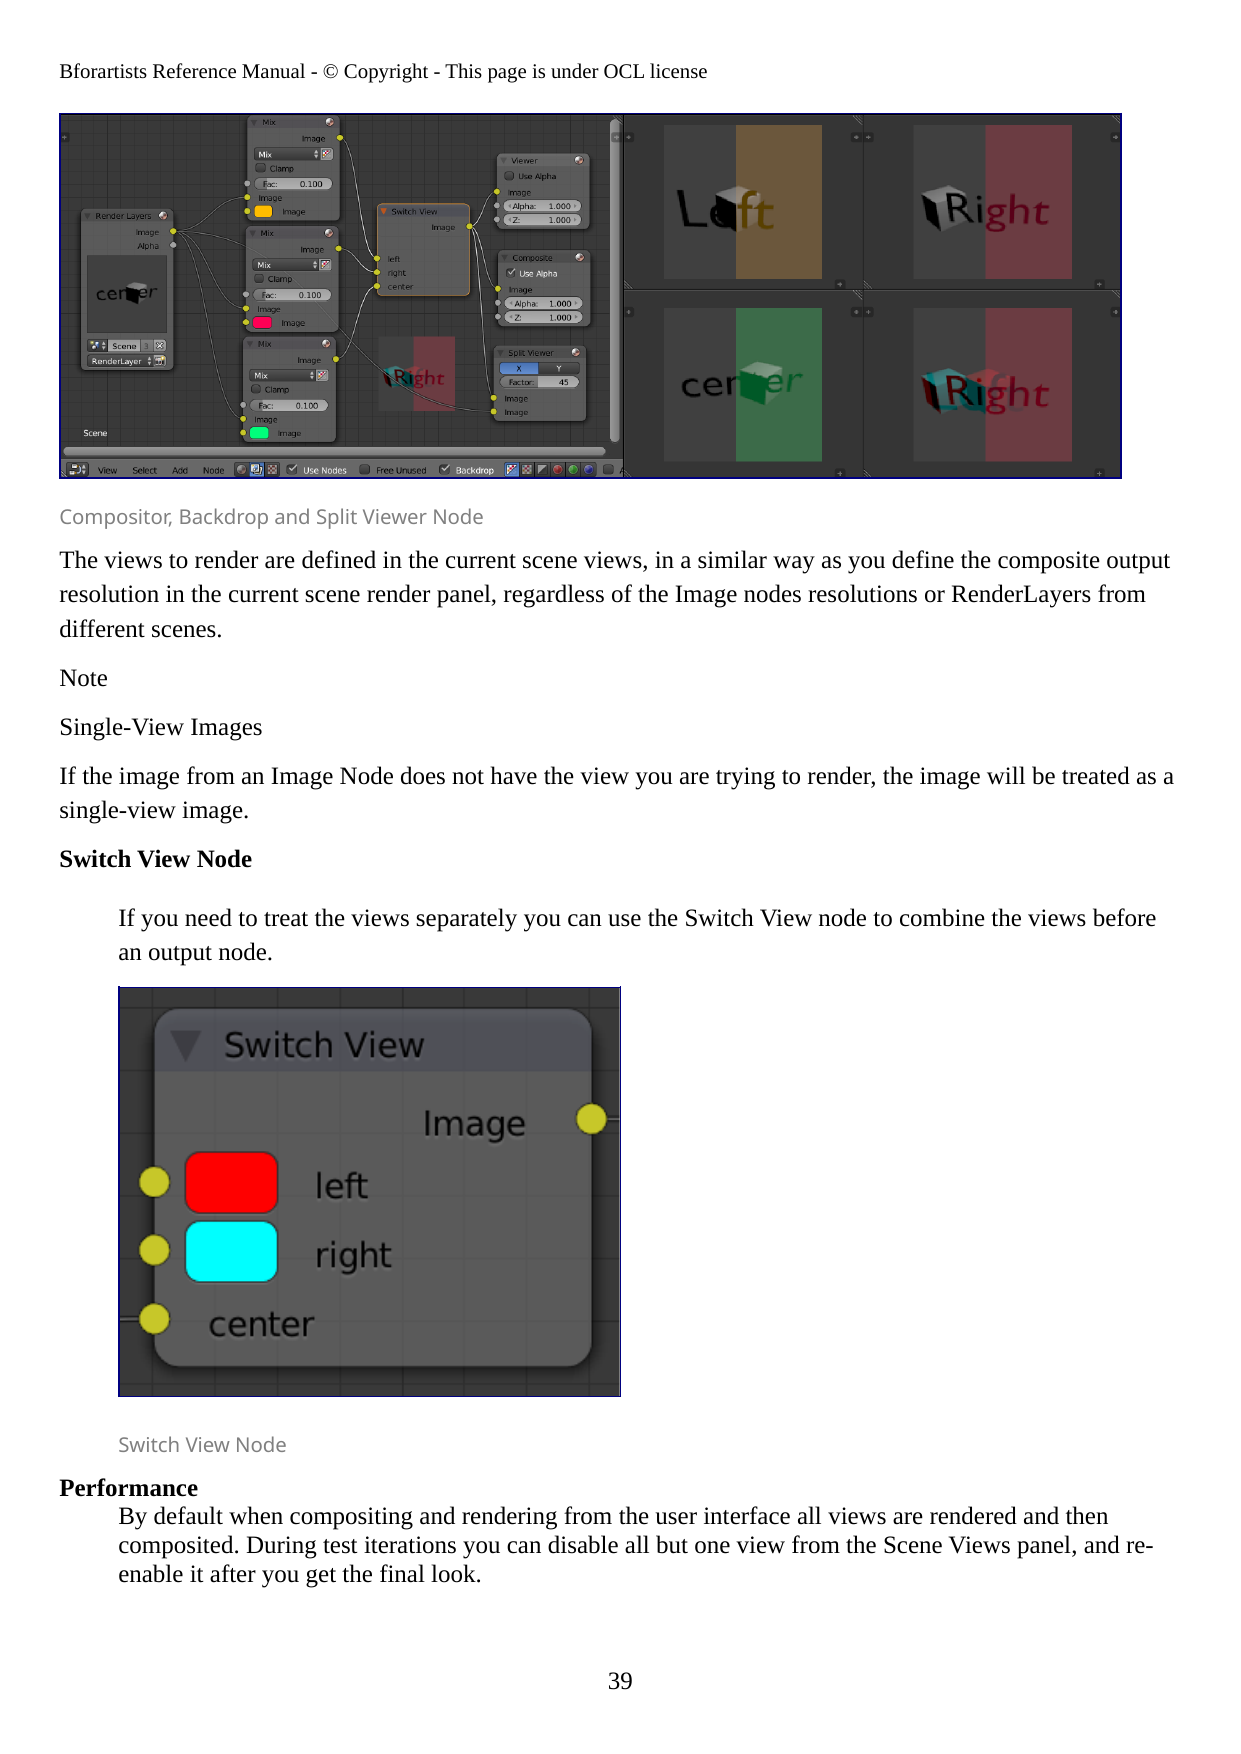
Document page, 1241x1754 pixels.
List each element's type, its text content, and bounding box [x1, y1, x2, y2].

text If the image from an Image Node does not have the view you are trying to render, the image will be treated as a single-view image. [59, 761, 1181, 824]
text The views to render are defined in the current scene views, in a similar way as you define the composite output resolution in the current scene render panel, regardless of the Image nodes resolutions or RenderLayers from different scenes. [59, 545, 1181, 643]
subtitle Performance [59, 1473, 1181, 1501]
text Switch View Node [118, 1427, 1181, 1458]
subtitle Switch View Node [59, 844, 1181, 873]
picture [61, 114, 1120, 477]
picture [120, 988, 620, 1396]
text Note [59, 663, 1181, 692]
text Compositor, Backdrop and Split Viewer Node [59, 499, 1181, 530]
list By default when compositing and rendering from the user interface all views are rendered and then composited. During test iterations you can disable all but one view from the Scene Views panel, and re-enable it after you get the final look. [118, 1501, 1181, 1588]
text Single-View Images [59, 712, 1181, 741]
text If you need to treat the views separately you can use the Switch View node to combine the views before an output node. [118, 903, 1181, 966]
